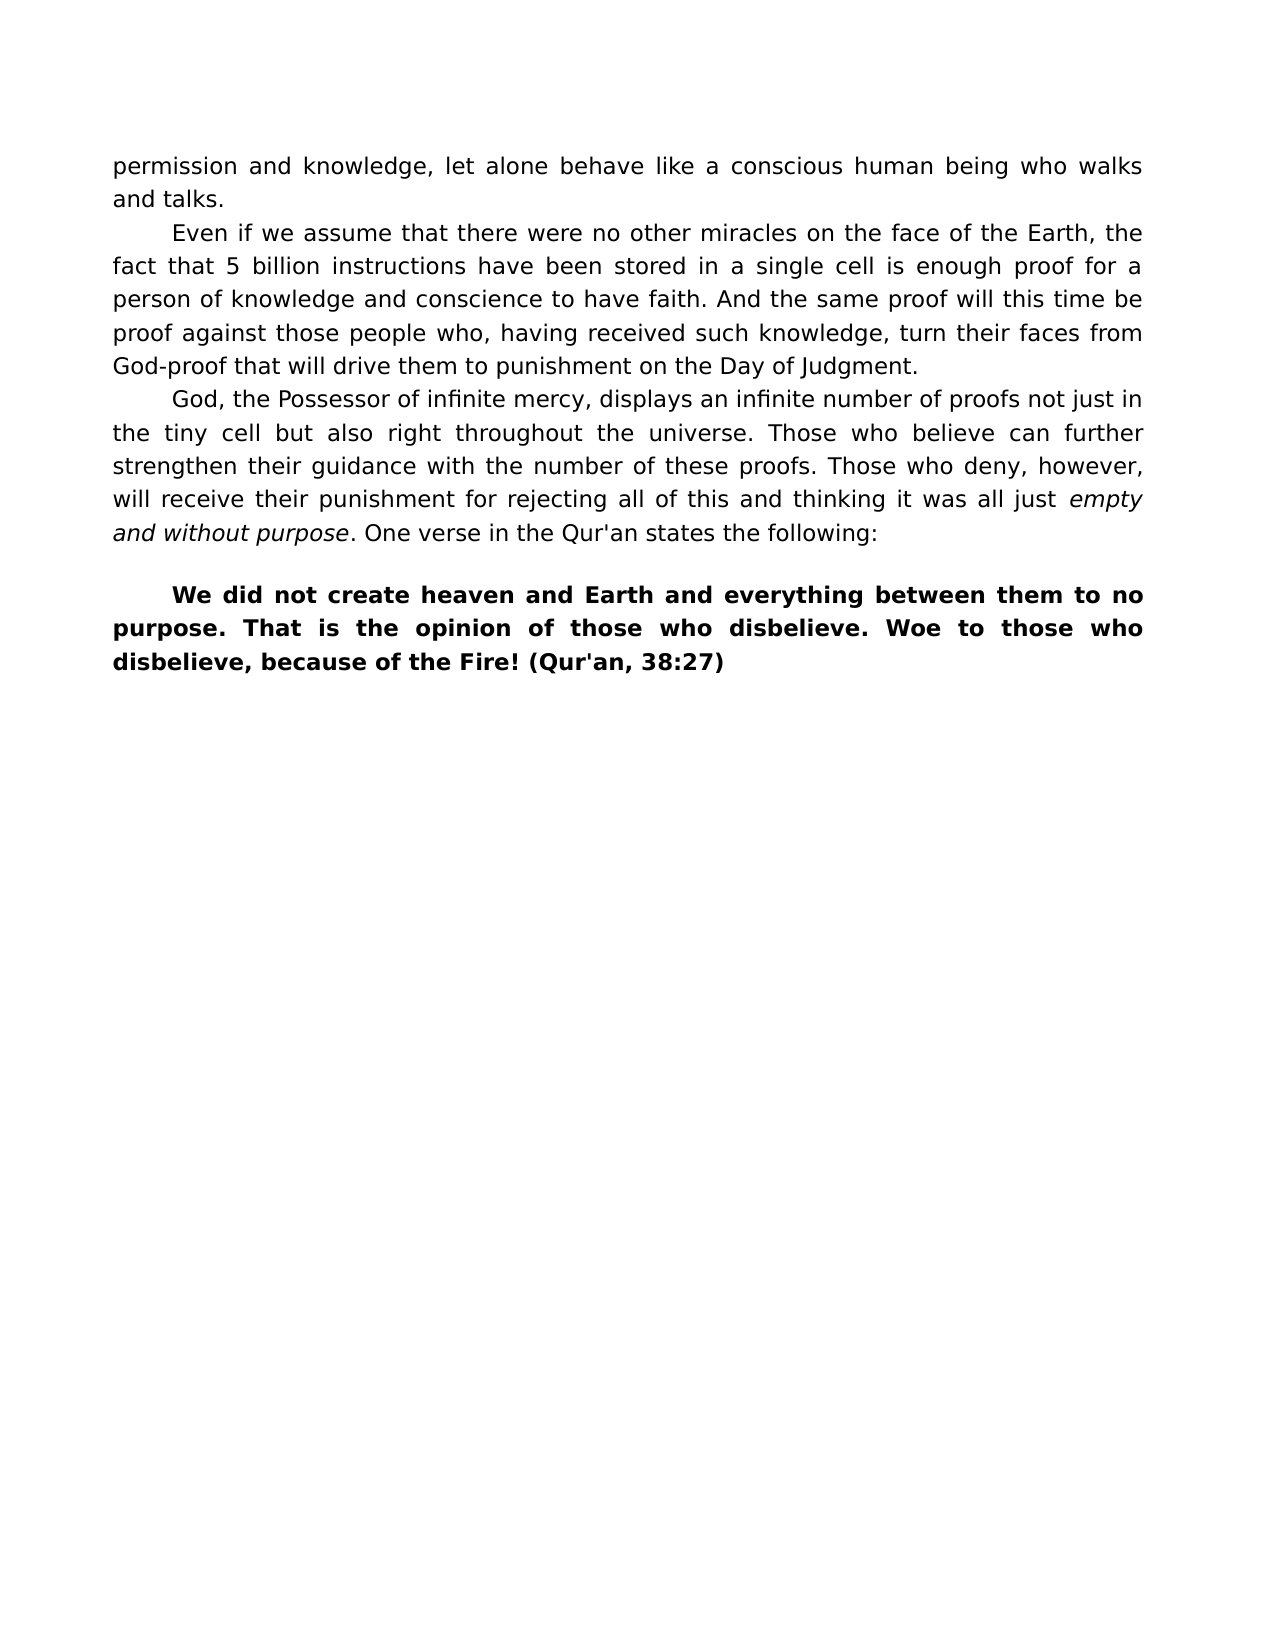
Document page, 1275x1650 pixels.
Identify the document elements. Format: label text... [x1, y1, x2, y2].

text permission and knowledge, let alone behave like a conscious human being who walks and talks. [112, 148, 1145, 214]
text We did not create heaven and Earth and everything between them to no purpose. That is the opinion of those who disbelieve. Woe to those who disbelieve, because of the Fire! (Qur'an, 38:27) [112, 577, 1145, 677]
text Even if we assume that there were no other miracles on the face of the Earth, the fact that 5 billion instructions have been stored in a single cell is enough proof for a person of knowledge and conscience to have faith. And the same proof will this time be proof against those people who, having received such knowledge, turn their faces from God-proof that will drive them to punishment on the Day of Judgment. [112, 214, 1145, 381]
text God, the Possessor of infinite mercy, displays an infinite number of proofs not just in the tiny cell but also right throughout the universe. Those who believe can further strengthen their guidance with the number of these proofs. Those who deny, however, will receive their punishment for rejecting all of this and thinking it was all just empty and without purpose. One verse in the Qur'an states the following: [112, 381, 1145, 548]
